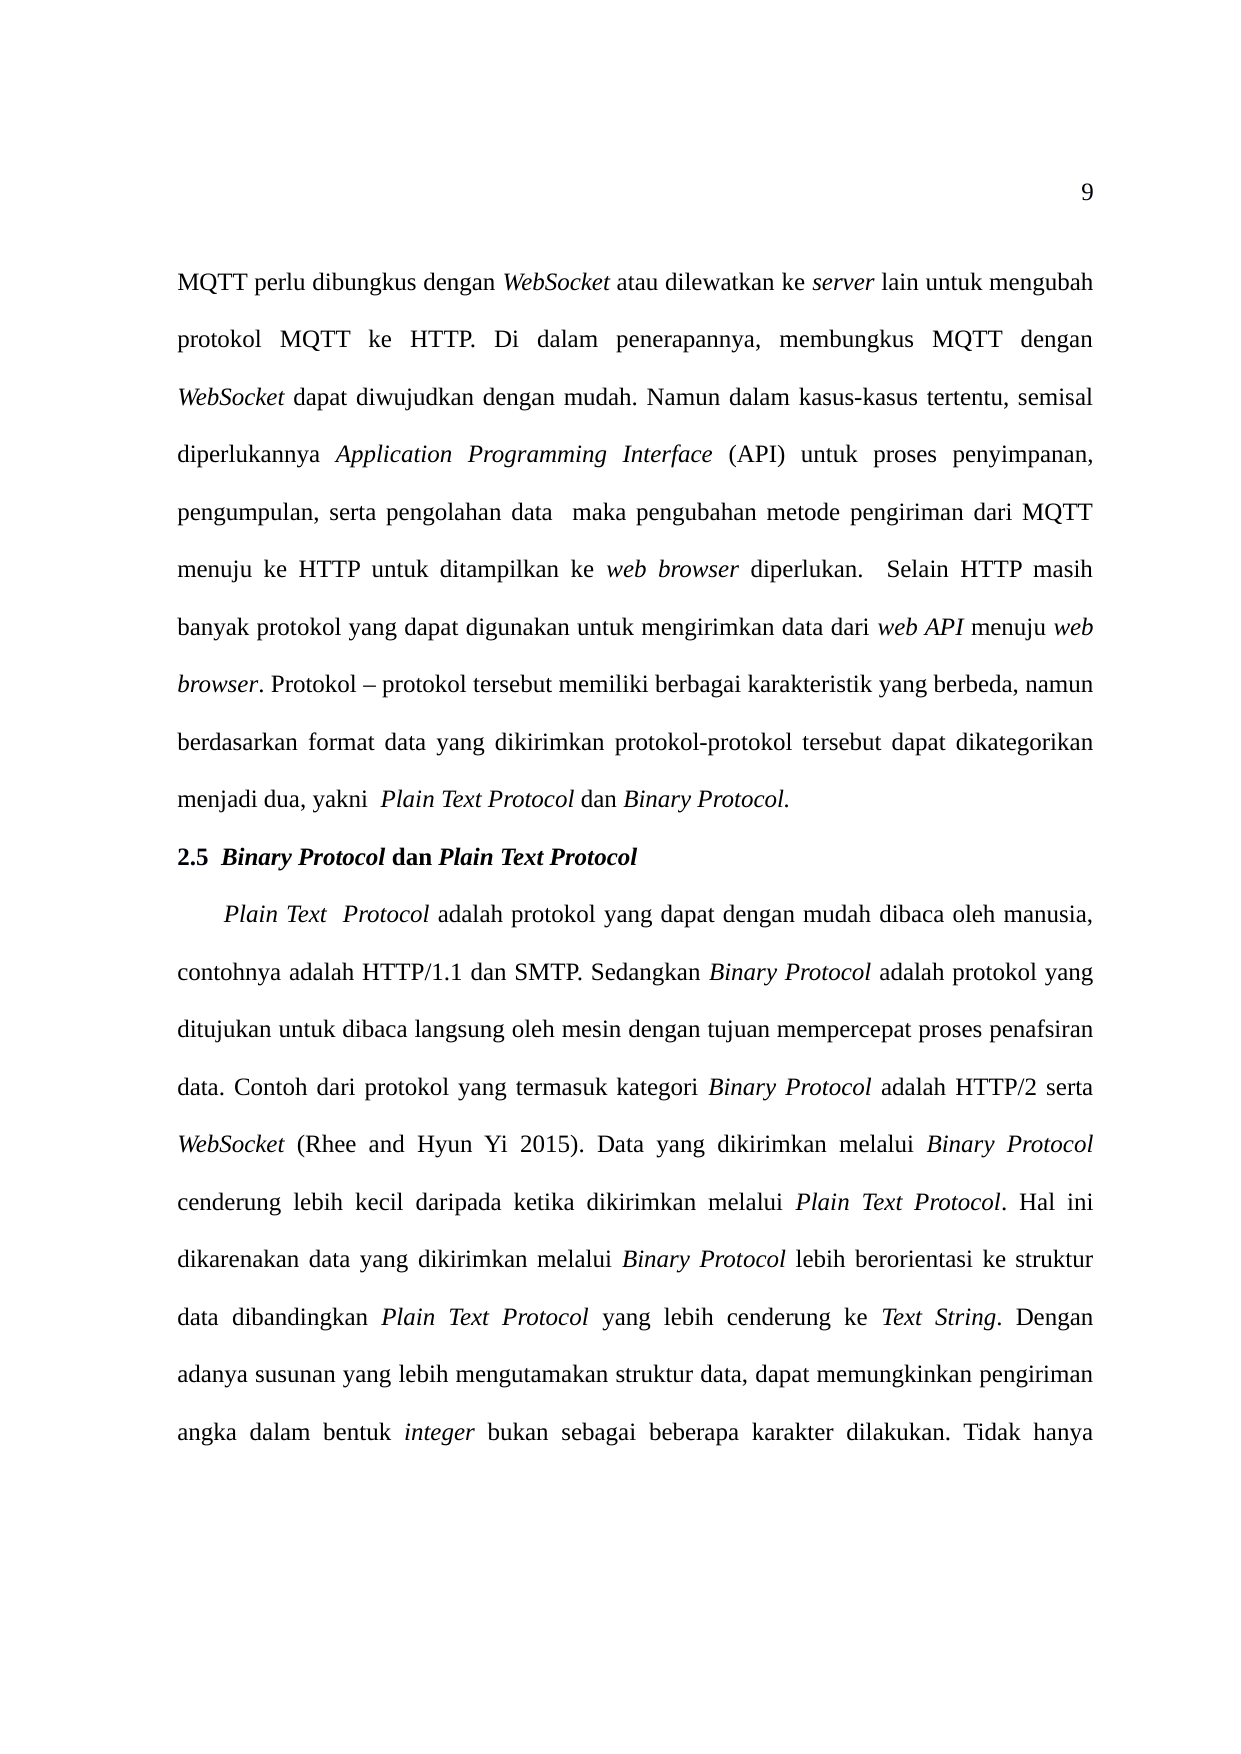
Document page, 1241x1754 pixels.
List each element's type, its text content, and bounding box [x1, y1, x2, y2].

subtitle 2.5 Binary Protocol dan Plain Text Protocol [177, 842, 1093, 871]
text MQTT perlu dibungkus dengan WebSocket atau dilewatkan ke server lain untuk mengubah protokol MQTT ke HTTP. Di dalam penerapannya, membungkus MQTT dengan WebSocket dapat diwujudkan dengan mudah. Namun dalam kasus-kasus tertentu, semisal diperlukannya Application Programming Interface (API) untuk proses penyimpanan, pengumpulan, serta pengolahan data maka pengubahan metode pengiriman dari MQTT menuju ke HTTP untuk ditampilkan ke web browser diperlukan. Selain HTTP masih banyak protokol yang dapat digunakan untuk mengirimkan data dari web API menuju web browser. Protokol – protokol tersebut memiliki berbagai karakteristik yang berbeda, namun berdasarkan format data yang dikirimkan protokol-protokol tersebut dapat dikategorikan menjadi dua, yakni Plain Text Protocol dan Binary Protocol. [177, 267, 1093, 813]
text Plain Text Protocol adalah protokol yang dapat dengan mudah dibaca oleh manusia, contohnya adalah HTTP/1.1 dan SMTP. Sedangkan Binary Protocol adalah protokol yang ditujukan untuk dibaca langsung oleh mesin dengan tujuan mempercepat proses penafsiran data. Contoh dari protokol yang termasuk kategori Binary Protocol adalah HTTP/2 serta WebSocket (Rhee and Hyun Yi 2015)⁠. Data yang dikirimkan melalui Binary Protocol cenderung lebih kecil daripada ketika dikirimkan melalui Plain Text Protocol. Hal ini dikarenakan data yang dikirimkan melalui Binary Protocol lebih berorientasi ke struktur data dibandingkan Plain Text Protocol yang lebih cenderung ke Text String. Dengan adanya susunan yang lebih mengutamakan struktur data, dapat memungkinkan pengiriman angka dalam bentuk integer bukan sebagai beberapa karakter dilakukan. Tidak hanya [177, 899, 1093, 1446]
